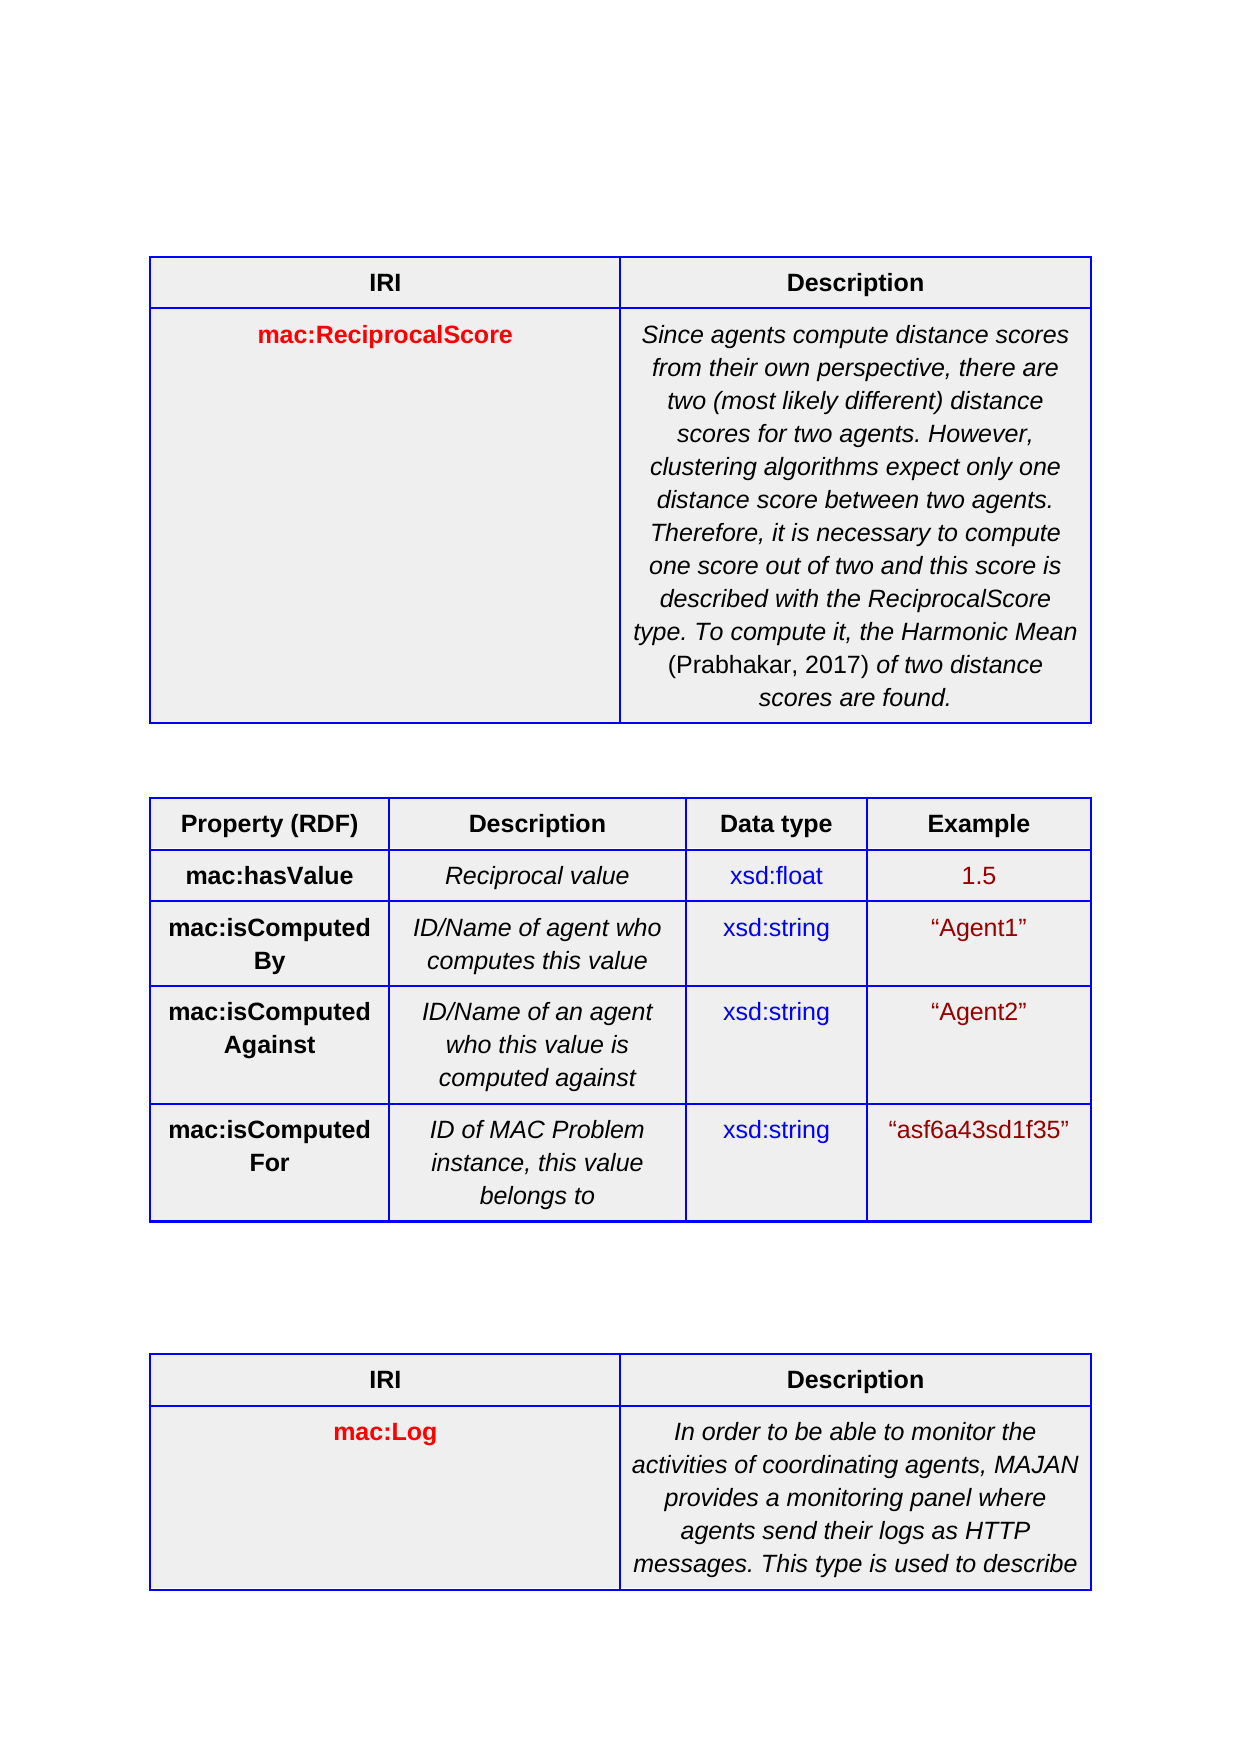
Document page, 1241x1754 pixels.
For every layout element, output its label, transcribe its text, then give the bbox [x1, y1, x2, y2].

table_cell xsd:string [687, 902, 866, 985]
table_cell ID/Name of an agent who this value is computed against [390, 987, 685, 1103]
table_header Data type [687, 799, 866, 848]
table_header Description [621, 258, 1090, 307]
table_cell mac:isComputedBy [151, 902, 388, 985]
table_header Property (RDF) [151, 799, 388, 848]
table_cell mac:ReciprocalScore [151, 309, 619, 722]
table_cell xsd:string [687, 987, 866, 1103]
table_cell 1.5 [868, 851, 1090, 900]
table_cell xsd:float [687, 851, 866, 900]
table_cell Since agents compute distance scores from their own perspective, there are two (most likely different) distance scores for two agents. However, clustering algorithms expect only one distance score between two agents. Therefore, it is necessary to compute one score out of two and this score is described with the ReciprocalScore type. To compute it, the Harmonic Mean (Prabhakar, 2017) of two distance scores are found. [621, 309, 1090, 722]
table_header IRI [151, 258, 619, 307]
table_cell mac:Log [151, 1407, 619, 1588]
table_cell ID/Name of agent who computes this value [390, 902, 685, 985]
table_cell mac:isComputedFor [151, 1105, 388, 1220]
table_cell Reciprocal value [390, 851, 685, 900]
table_cell “Agent2” [868, 987, 1090, 1103]
table_header Example [868, 799, 1090, 848]
table_cell mac:isComputedAgainst [151, 987, 388, 1103]
table_cell ID of MAC Problem instance, this value belongs to [390, 1105, 685, 1220]
table_cell In order to be able to monitor the activities of coordinating agents, MAJAN provides a monitoring panel where agents send their logs as HTTP messages. This type is used to describe [621, 1407, 1090, 1588]
table_cell xsd:string [687, 1105, 866, 1220]
table_header IRI [151, 1355, 619, 1405]
table_cell “asf6a43sd1f35” [868, 1105, 1090, 1220]
table_header Description [621, 1355, 1090, 1405]
table_cell mac:hasValue [151, 851, 388, 900]
table_header Description [390, 799, 685, 848]
table_cell “Agent1” [868, 902, 1090, 985]
